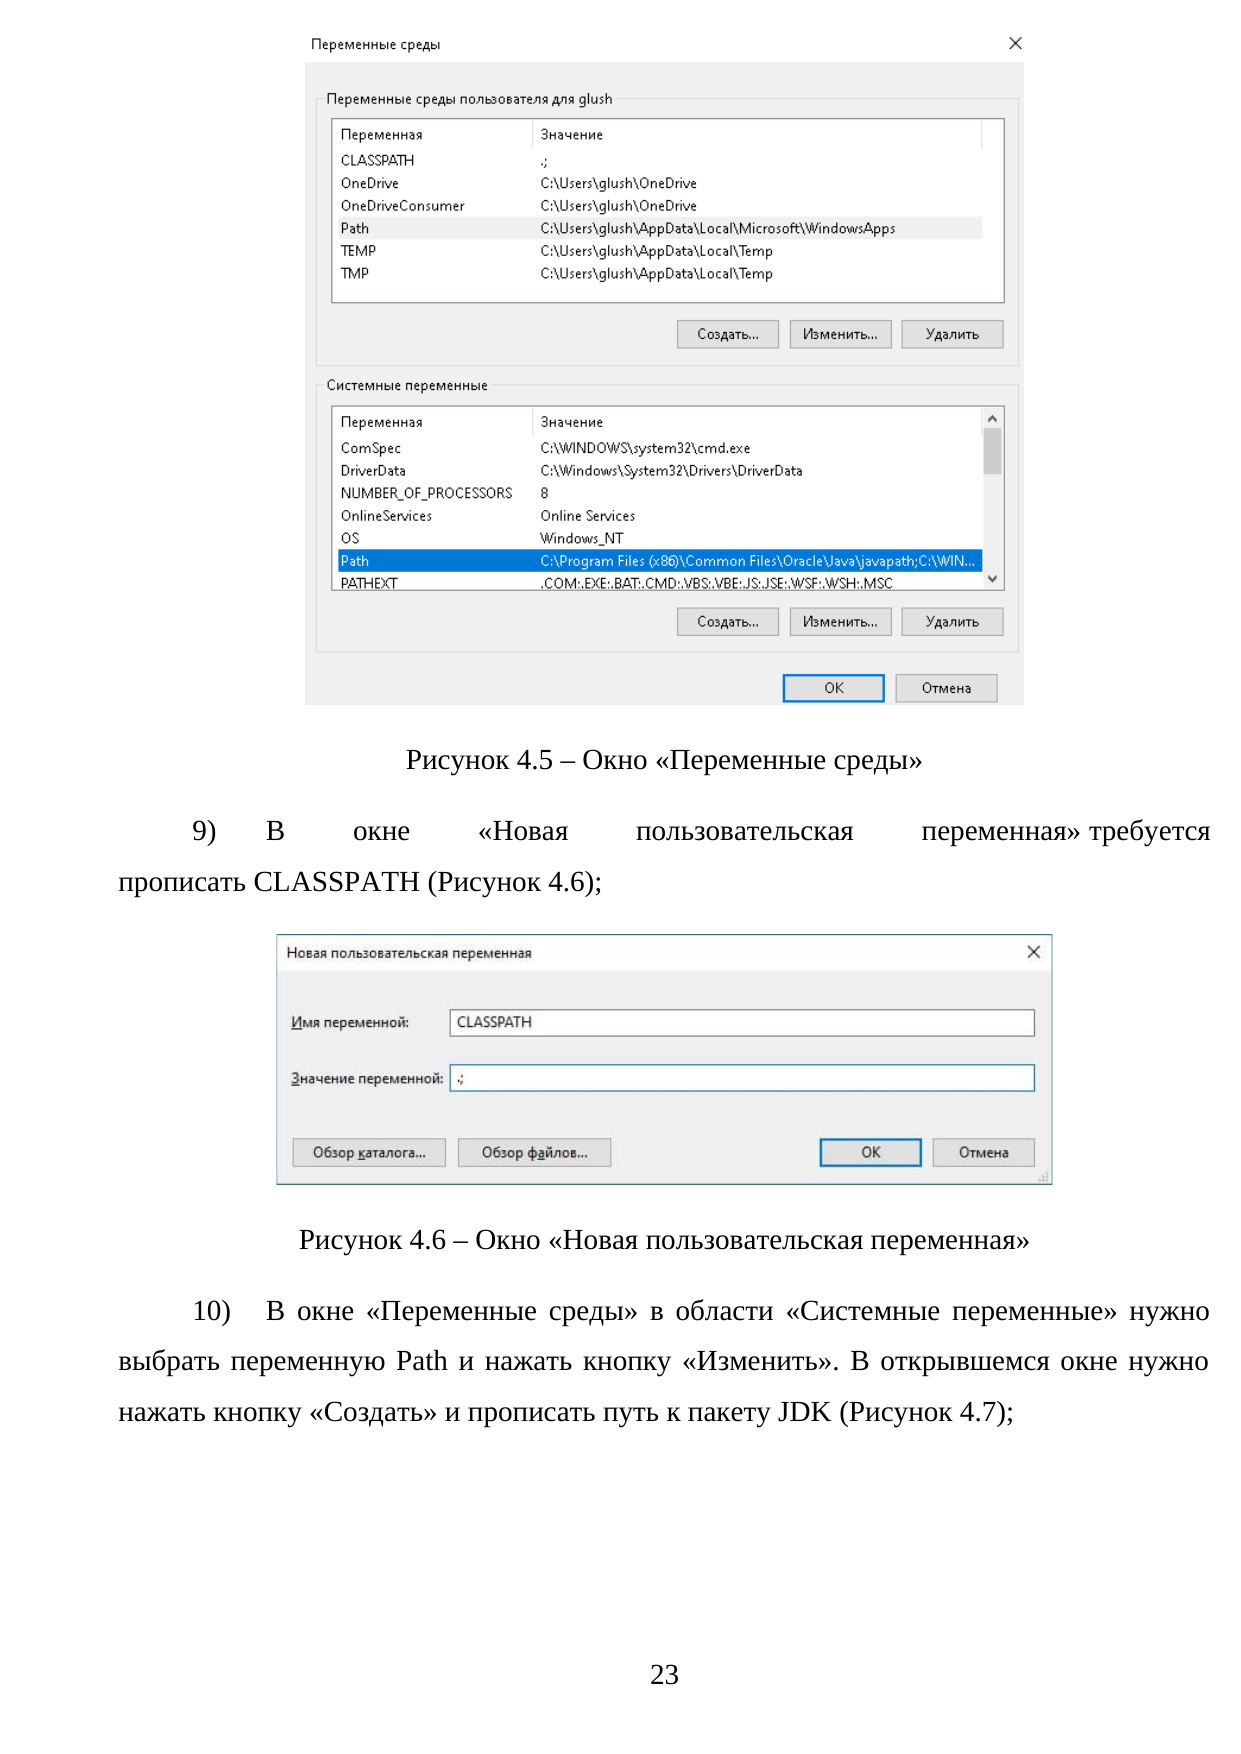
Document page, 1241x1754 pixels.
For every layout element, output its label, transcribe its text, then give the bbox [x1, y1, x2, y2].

list В окне «Новая пользовательская переменная» требуется прописать CLASSPATH (Рисунок 4.6); [118, 813, 1211, 897]
text Рисунок 4.5 – Окно «Переменные среды» [118, 742, 1211, 776]
list В окне «Переменные среды» в области «Системные переменные» нужно выбрать переменную Path и нажать кнопку «Изменить». В открывшемся окне нужно нажать кнопку «Создать» и прописать путь к пакету JDK (Рисунок 4.7); [118, 1293, 1211, 1427]
text Рисунок 4.6 – Окно «Новая пользовательская переменная» [118, 1222, 1211, 1256]
